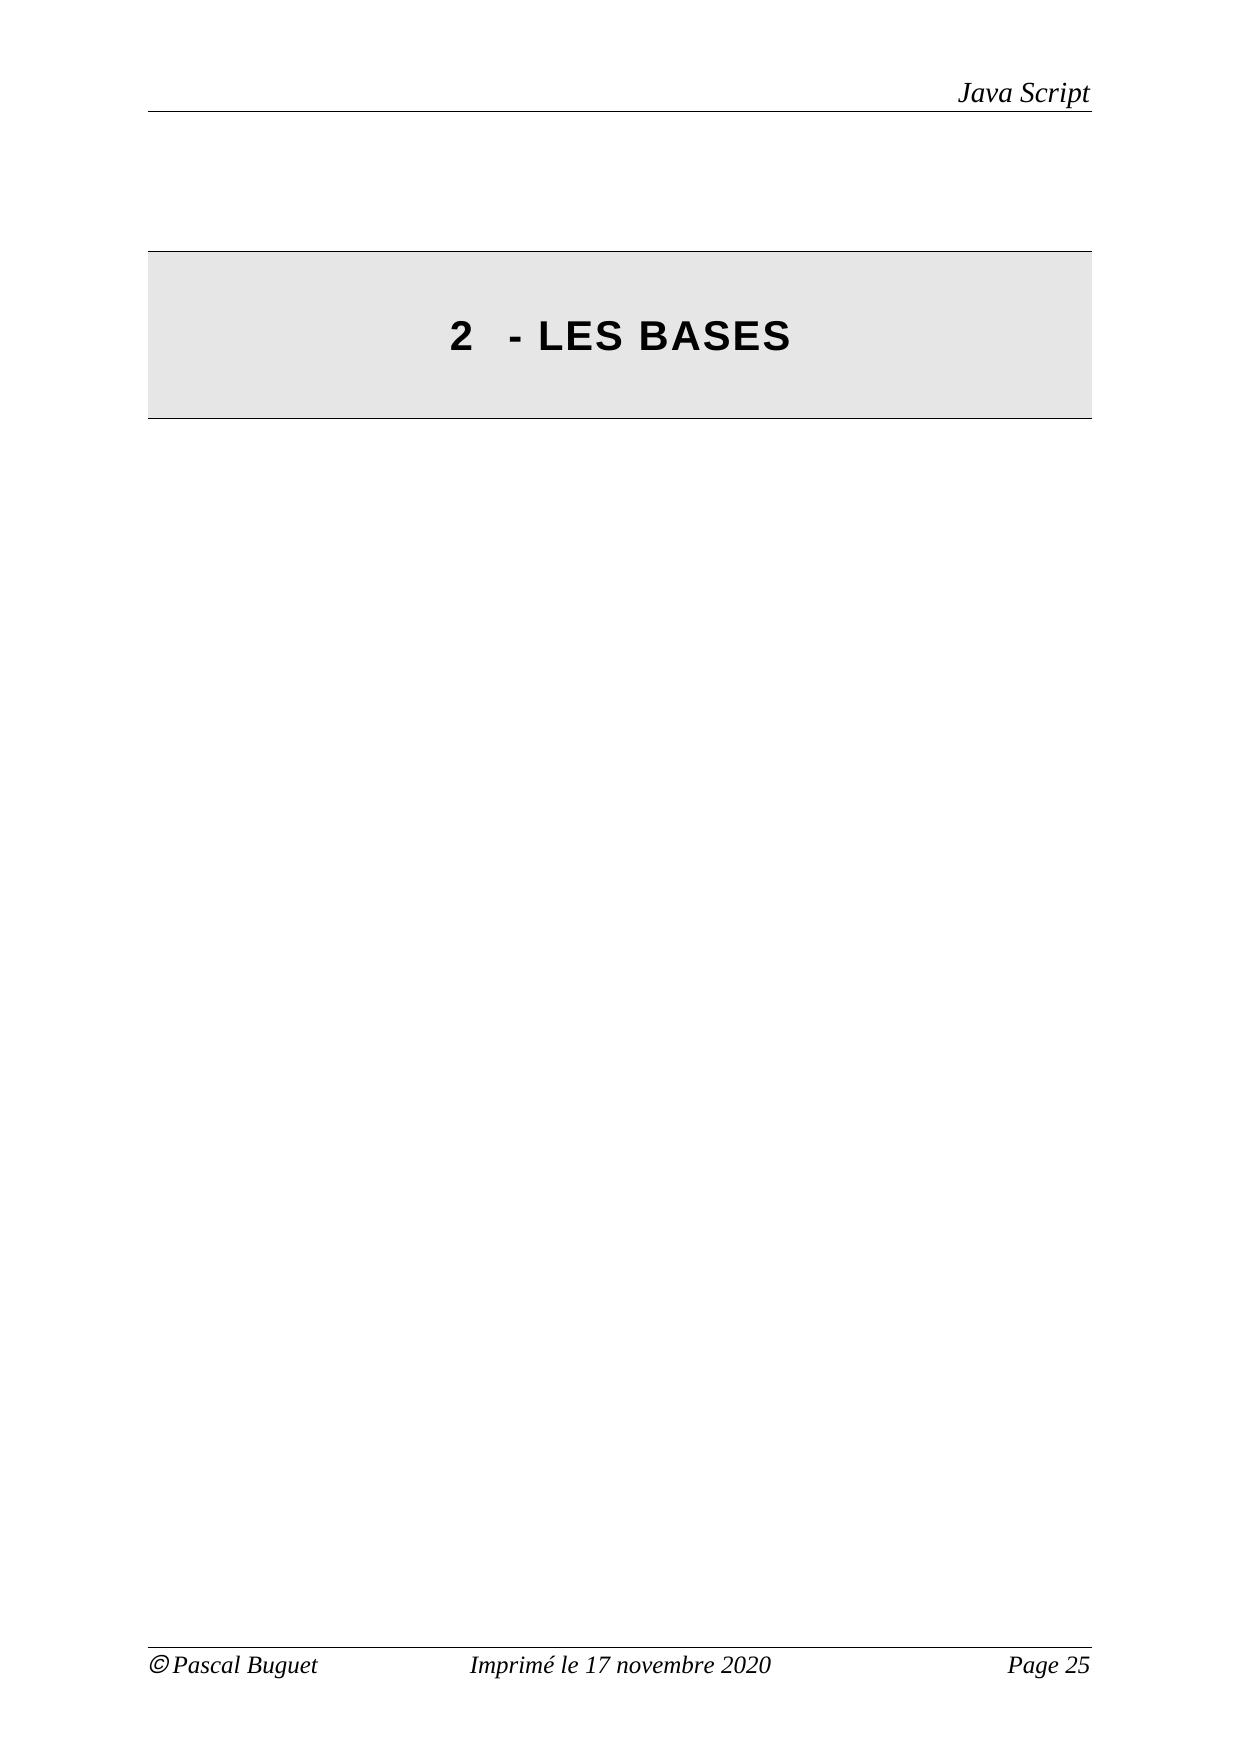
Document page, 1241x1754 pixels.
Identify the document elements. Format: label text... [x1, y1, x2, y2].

subtitle - LES BASES [148, 252, 1092, 418]
